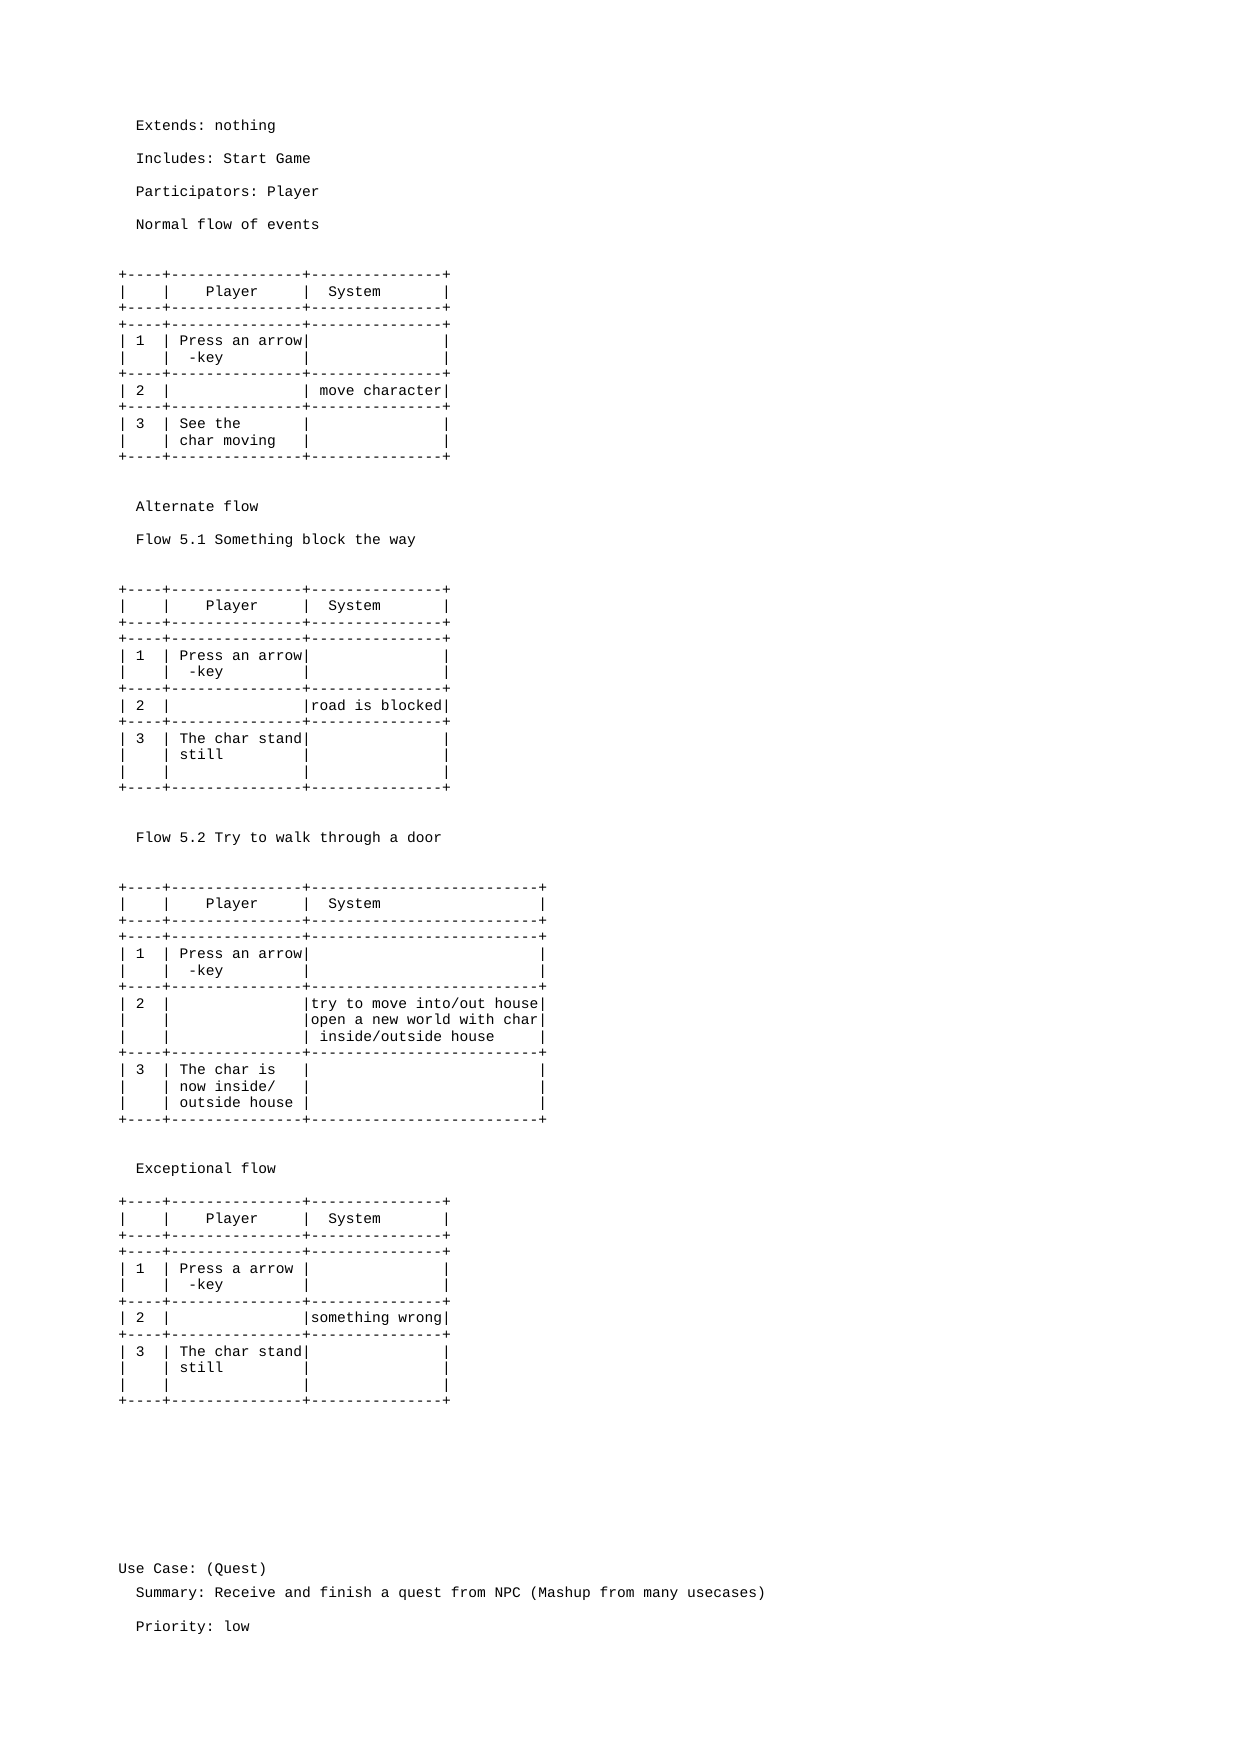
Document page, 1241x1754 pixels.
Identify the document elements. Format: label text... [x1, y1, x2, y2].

text +----+---------------+---------------+ [118, 615, 1122, 632]
text | | -key | | [118, 350, 1122, 367]
text | 2 | |try to move into/out house| [118, 996, 1122, 1012]
text | | Player | System | [118, 1211, 1122, 1228]
text | | -key | | [118, 963, 1122, 979]
text | | | | [118, 1377, 1122, 1393]
text +----+---------------+---------------+ [118, 367, 1122, 383]
text | 2 | |something wrong| [118, 1311, 1122, 1327]
text +----+---------------+---------------+ [118, 400, 1122, 416]
text | | still | | [118, 747, 1122, 764]
text | 2 | |road is blocked| [118, 698, 1122, 714]
text | 2 | | move character| [118, 383, 1122, 400]
text +----+---------------+--------------------------+ [118, 979, 1122, 996]
text +----+---------------+---------------+ [118, 781, 1122, 797]
text Exceptional flow [118, 1162, 1122, 1178]
text | | still | | [118, 1360, 1122, 1377]
text | | now inside/ | | [118, 1079, 1122, 1095]
text +----+---------------+---------------+ [118, 267, 1122, 284]
text Extends: nothing [118, 118, 1122, 135]
text Priority: low [118, 1619, 1122, 1635]
text Flow 5.1 Something block the way [118, 532, 1122, 549]
text | | | | [118, 764, 1122, 781]
text +----+---------------+---------------+ [118, 1327, 1122, 1344]
text +----+---------------+---------------+ [118, 582, 1122, 598]
text Flow 5.2 Try to walk through a door [118, 830, 1122, 847]
text | | | inside/outside house | [118, 1029, 1122, 1046]
text | 1 | Press an arrow| | [118, 648, 1122, 665]
text +----+---------------+---------------+ [118, 449, 1122, 466]
text | 3 | The char stand| | [118, 731, 1122, 747]
text +----+---------------+--------------------------+ [118, 1046, 1122, 1062]
text | 3 | The char stand| | [118, 1344, 1122, 1360]
text +----+---------------+---------------+ [118, 632, 1122, 648]
text | 1 | Press an arrow| | [118, 946, 1122, 963]
text +----+---------------+---------------+ [118, 1228, 1122, 1244]
text +----+---------------+---------------+ [118, 1195, 1122, 1211]
text +----+---------------+---------------+ [118, 317, 1122, 333]
text | | outside house | | [118, 1095, 1122, 1112]
text | 3 | The char is | | [118, 1062, 1122, 1079]
text | | -key | | [118, 1277, 1122, 1294]
text +----+---------------+--------------------------+ [118, 913, 1122, 930]
text Normal flow of events [118, 217, 1122, 234]
text Includes: Start Game [118, 151, 1122, 168]
text +----+---------------+---------------+ [118, 300, 1122, 317]
text | | Player | System | [118, 598, 1122, 615]
text | | |open a new world with char| [118, 1012, 1122, 1029]
text +----+---------------+--------------------------+ [118, 1112, 1122, 1128]
text +----+---------------+--------------------------+ [118, 930, 1122, 946]
text +----+---------------+---------------+ [118, 1244, 1122, 1261]
text | | Player | System | [118, 284, 1122, 300]
text | | -key | | [118, 665, 1122, 681]
text Alternate flow [118, 499, 1122, 516]
text | | Player | System | [118, 897, 1122, 913]
text Use Case: (Quest) [118, 1561, 1122, 1577]
text | 3 | See the | | [118, 416, 1122, 433]
text Participators: Player [118, 184, 1122, 201]
text | 1 | Press a arrow | | [118, 1261, 1122, 1277]
text +----+---------------+---------------+ [118, 1294, 1122, 1311]
text +----+---------------+--------------------------+ [118, 880, 1122, 897]
text +----+---------------+---------------+ [118, 1393, 1122, 1410]
text Summary: Receive and finish a quest from NPC (Mashup from many usecases) [118, 1586, 1122, 1602]
text +----+---------------+---------------+ [118, 681, 1122, 698]
text | | char moving | | [118, 433, 1122, 449]
text +----+---------------+---------------+ [118, 714, 1122, 731]
text | 1 | Press an arrow| | [118, 333, 1122, 350]
